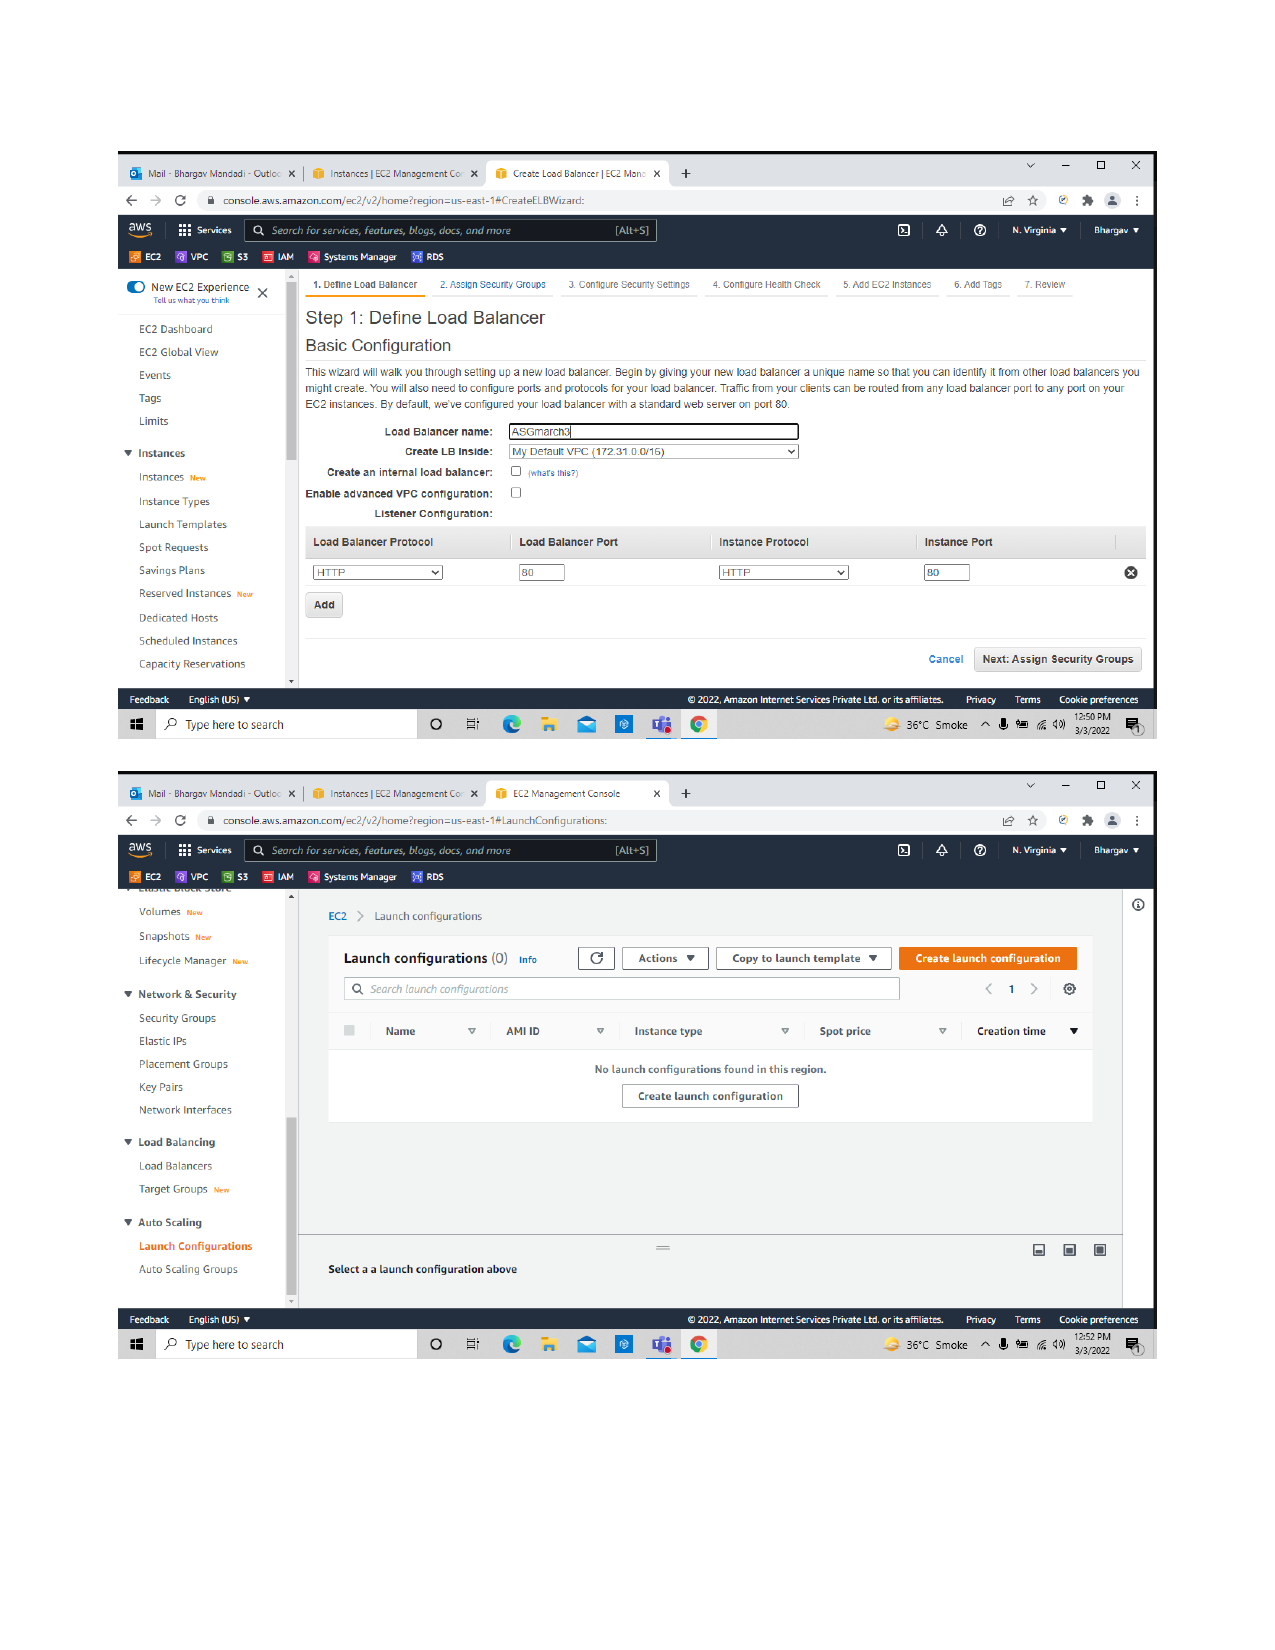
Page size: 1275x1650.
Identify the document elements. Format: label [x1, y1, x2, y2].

picture [118, 771, 1157, 1359]
picture [118, 151, 1157, 739]
